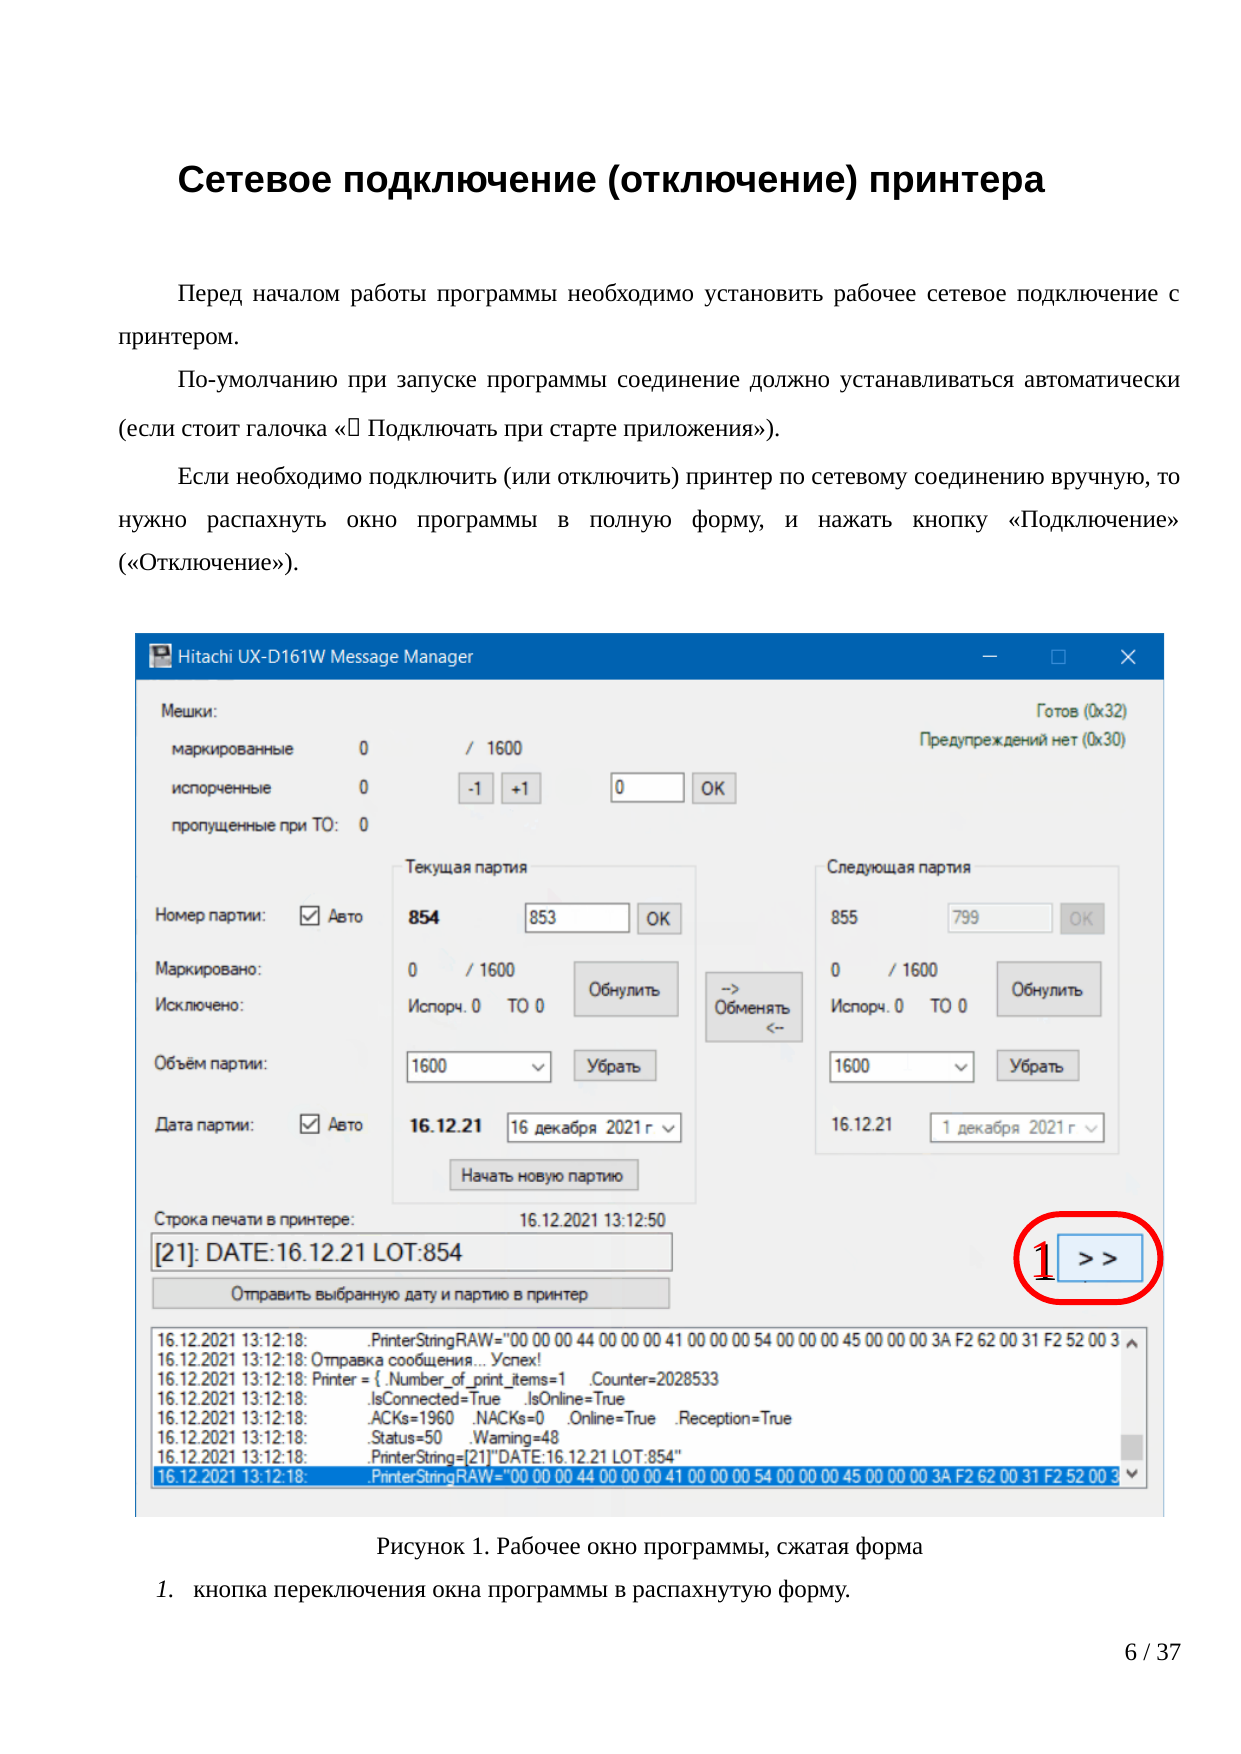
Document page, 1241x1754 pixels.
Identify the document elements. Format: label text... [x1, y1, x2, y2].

text По-умолчанию при запуске программы соединение должно устанавливаться автоматически (если стоит галочка « Подключать при старте приложения»). [118, 364, 1181, 444]
text Если необходимо подключить (или отключить) принтер по сетевому соединению вручную, то нужно распахнуть окно программы в полную форму, и нажать кнопку «Подключение» («Отключение»). [118, 461, 1181, 576]
subtitle Сетевое подключение (отключение) принтера [118, 157, 1181, 200]
text Перед началом работы программы необходимо установить рабочее сетевое подключение с принтером. [118, 278, 1181, 349]
list кнопка переключения окна программы в распахнутую форму. [156, 1574, 1181, 1603]
text Рисунок 1. Рабочее окно программы, сжатая форма [118, 1531, 1181, 1560]
